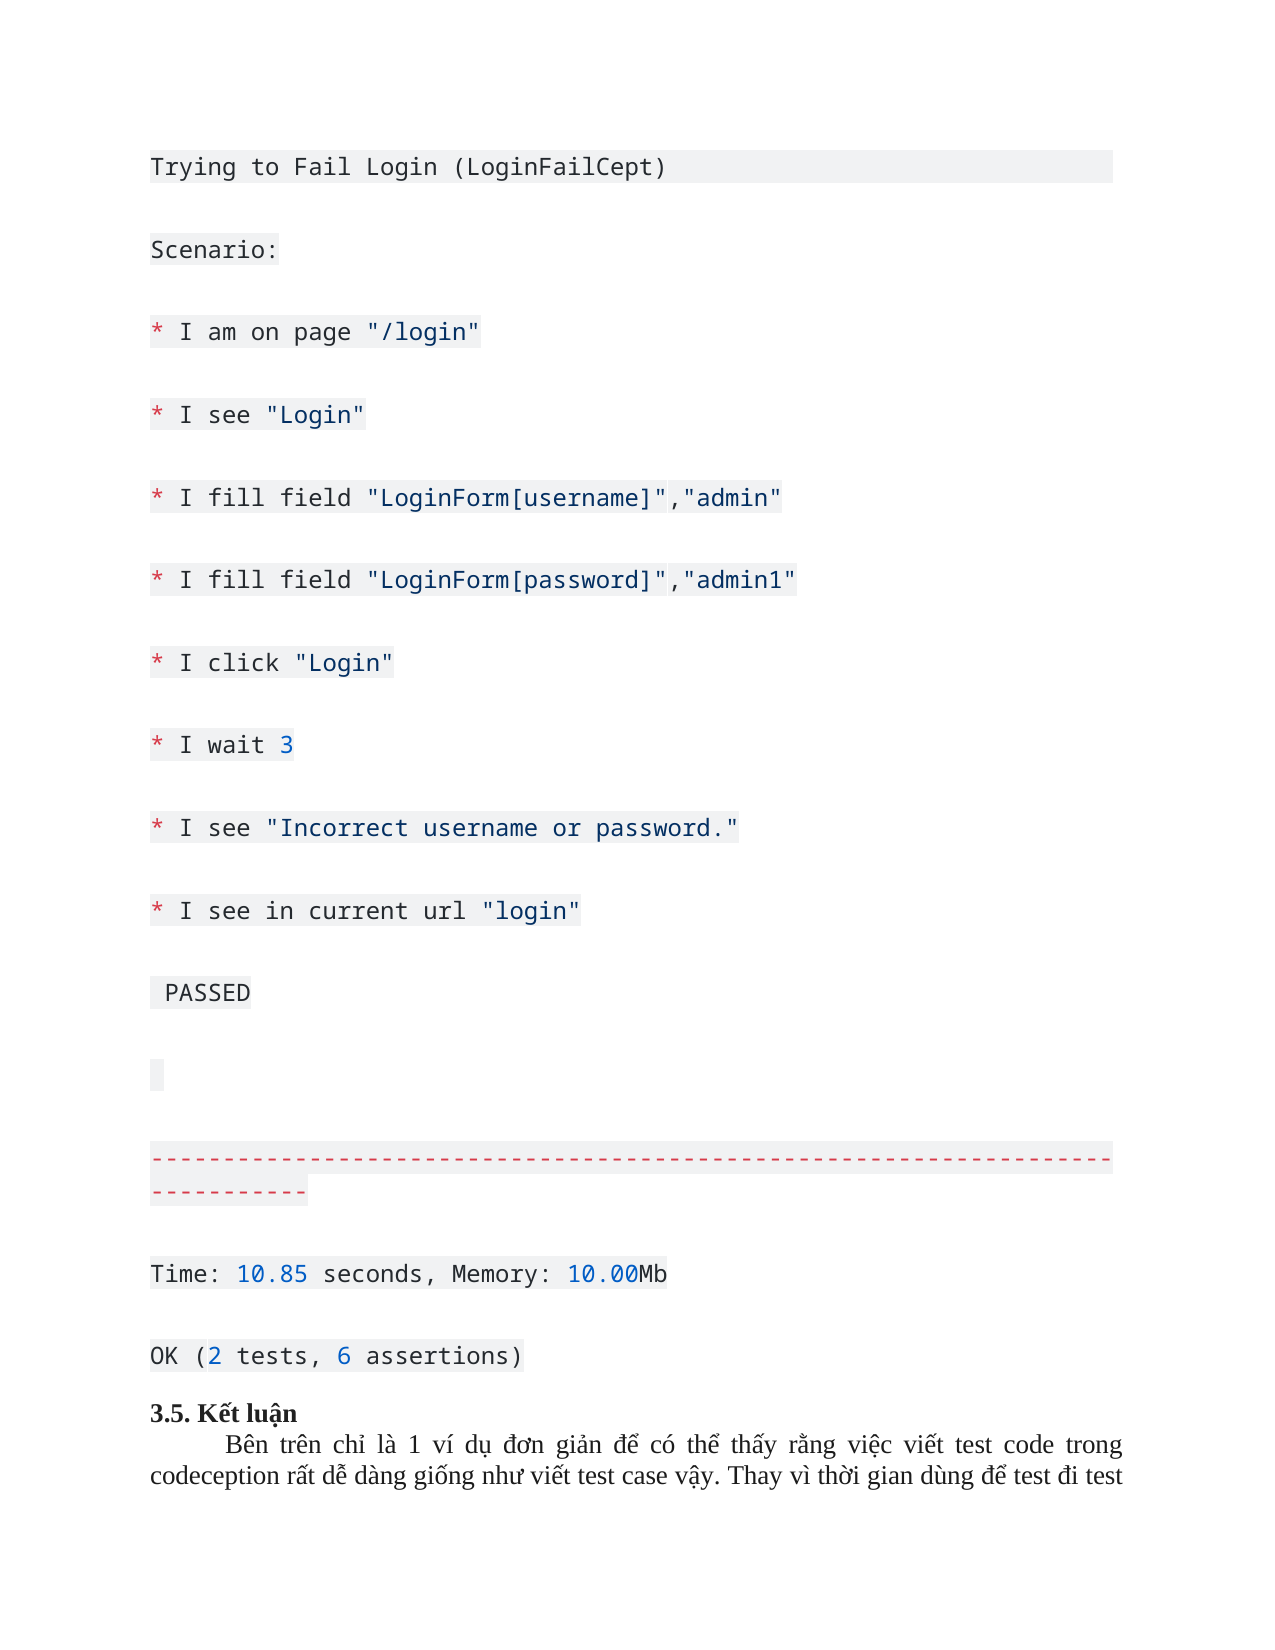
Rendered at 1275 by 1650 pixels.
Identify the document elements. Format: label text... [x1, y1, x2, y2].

text ------------------------------------------------------------------------------ [150, 1141, 1125, 1206]
text Time: 10.85 seconds, Memory: 10.00Mb [150, 1256, 1125, 1289]
text * I wait 3 [150, 728, 1125, 761]
text * I click "Login" [150, 646, 1125, 678]
text * I see in current url "login" [150, 893, 1125, 926]
text * I see "Incorrect username or password." [150, 811, 1125, 843]
text Scenario: [150, 233, 1125, 265]
text Bên trên chỉ là 1 ví dụ đơn giản để có thể thấy rằng việc viết test code trong codeception rất dễ dàng giống như viết test case vậy. Thay vì thời gian dùng để test đi test [150, 1428, 1125, 1490]
text * I fill field "LoginForm[username]","admin" [150, 480, 1125, 513]
text * I am on page "/login" [150, 315, 1125, 348]
text * I see "Login" [150, 398, 1125, 430]
text PASSED [150, 976, 1125, 1009]
text OK (2 tests, 6 assertions) [150, 1339, 1125, 1372]
text Trying to Fail Login (LoginFailCept) [150, 150, 1125, 183]
text 3.5. Kết luận [150, 1397, 1125, 1428]
text * I fill field "LoginForm[password]","admin1" [150, 563, 1125, 596]
